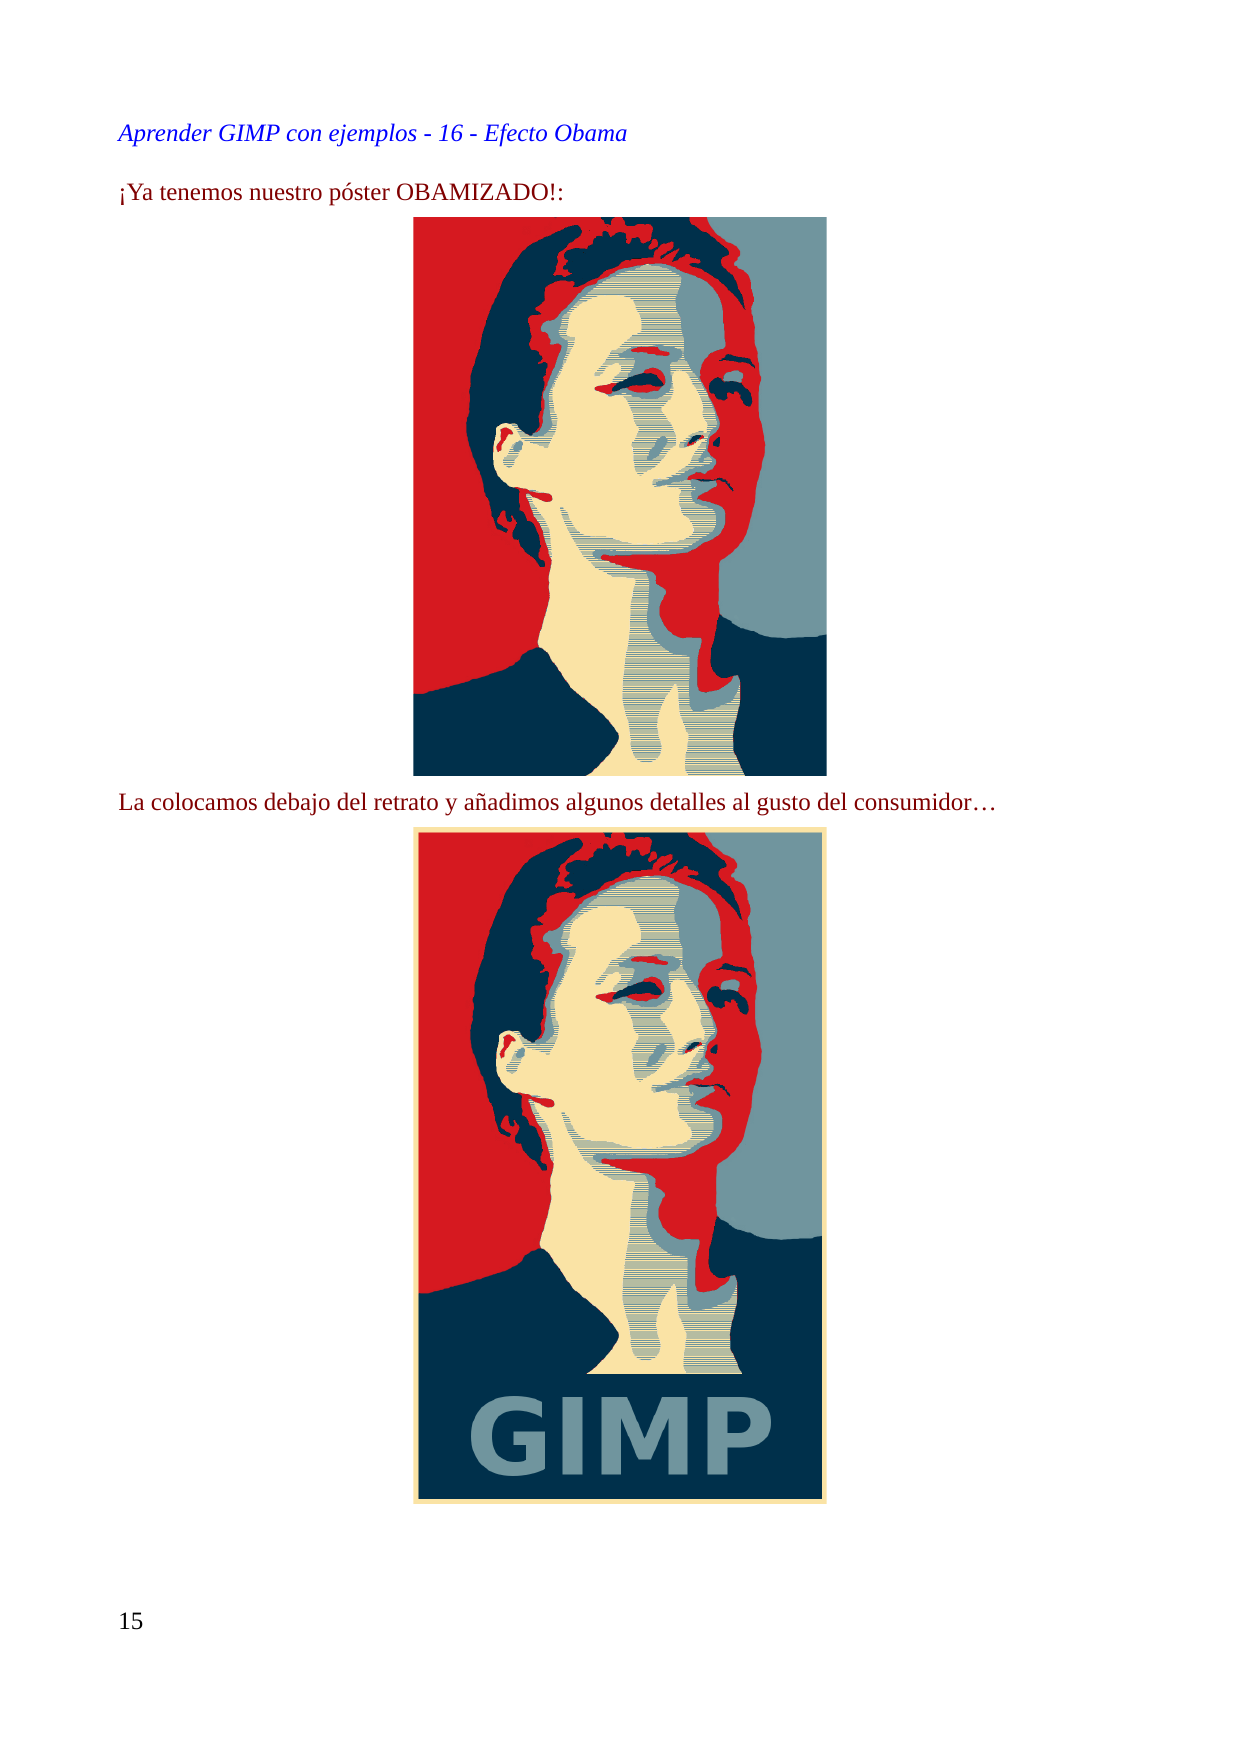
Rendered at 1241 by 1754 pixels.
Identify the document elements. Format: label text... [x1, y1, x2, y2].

text La colocamos debajo del retrato y añadimos algunos detalles al gusto del consumidor… [118, 787, 1122, 816]
picture [413, 217, 827, 776]
picture [413, 827, 827, 1504]
text ¡Ya tenemos nuestro póster OBAMIZADO!: [118, 177, 1122, 206]
